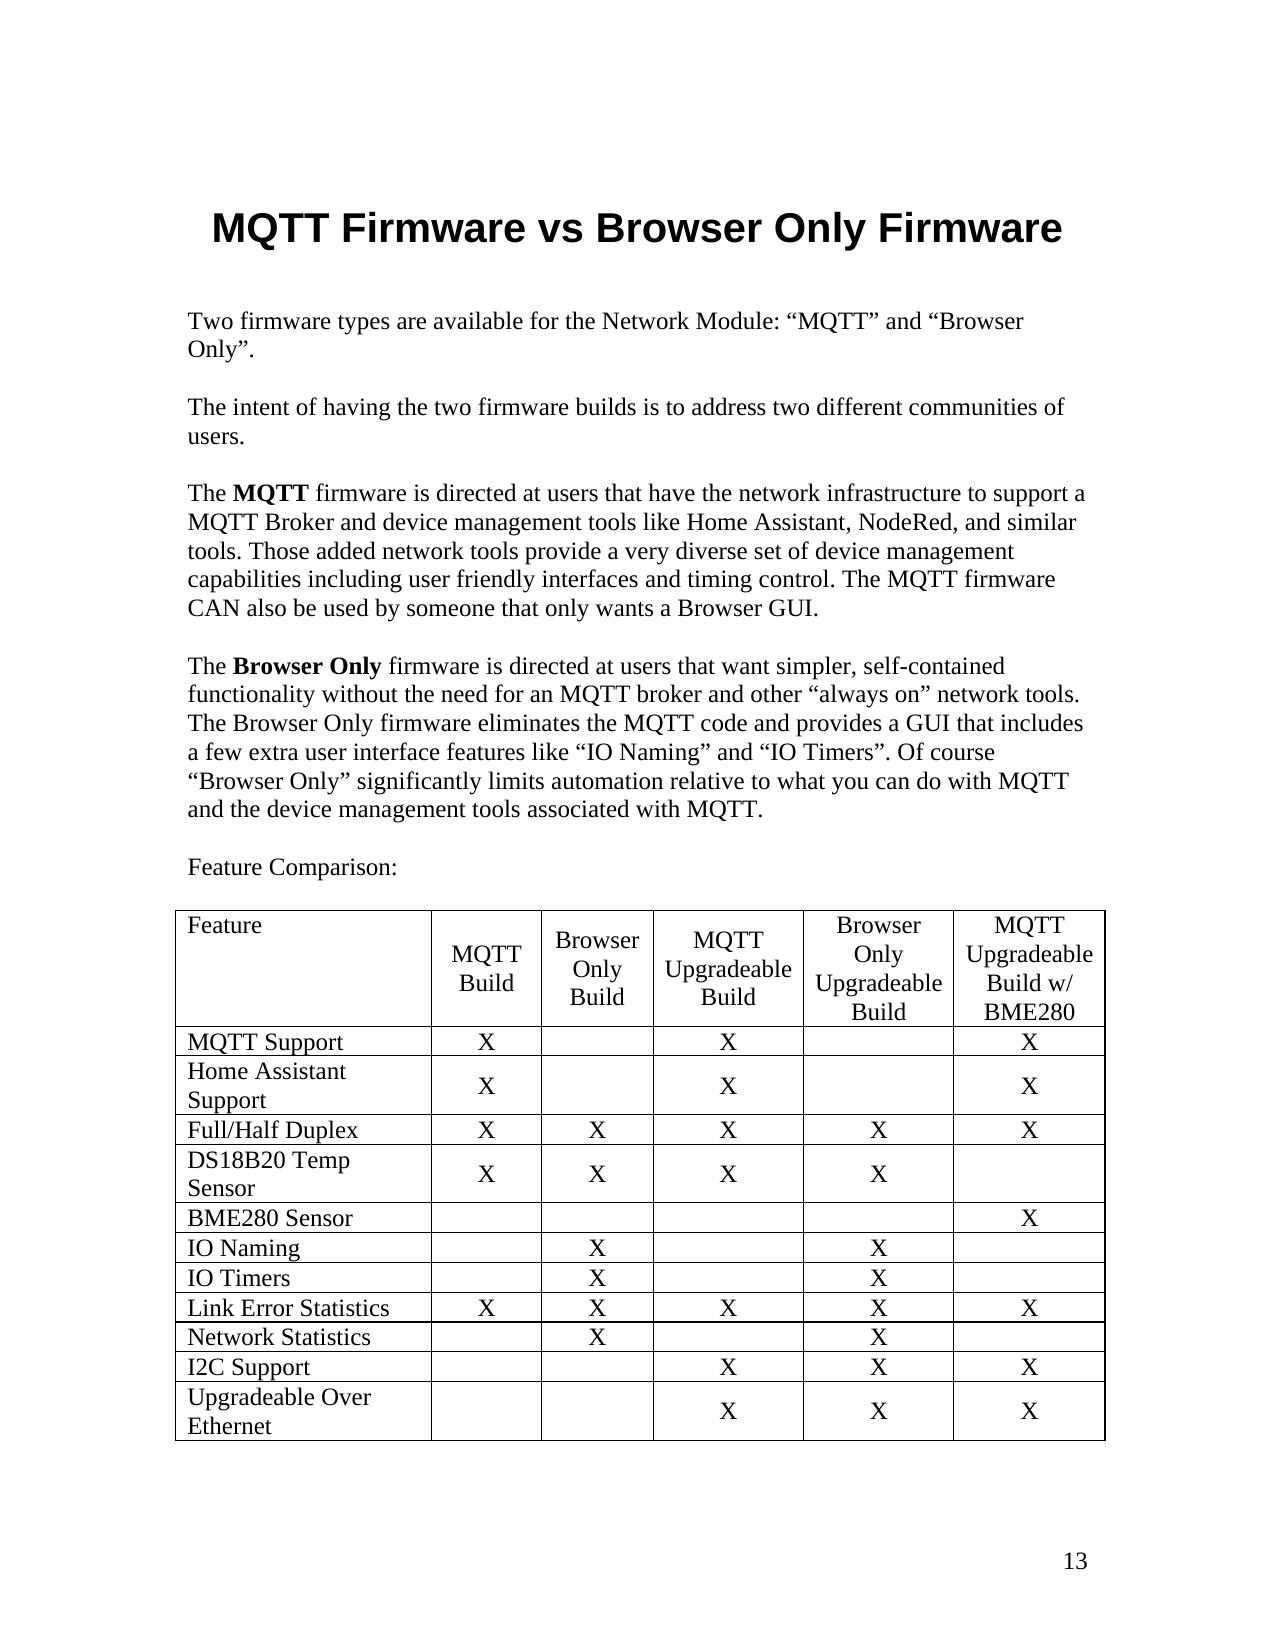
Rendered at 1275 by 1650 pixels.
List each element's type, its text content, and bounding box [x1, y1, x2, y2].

text The Browser Only firmware is directed at users that want simpler, self-contained functionality without the need for an MQTT broker and other “always on” network tools. The Browser Only firmware eliminates the MQTT code and provides a GUI that includes a few extra user interface features like “IO Naming” and “IO Timers”. Of course “Browser Only” significantly limits automation relative to what you can do with MQTT and the device management tools associated with MQTT. [187, 651, 1087, 823]
table_cell X [954, 1203, 1104, 1232]
table_cell DS18B20 Temp Sensor [176, 1145, 431, 1202]
table_cell X [804, 1145, 953, 1202]
table_header MQTT Upgradeable Build [654, 911, 803, 1026]
table_cell I2C Support [176, 1352, 431, 1381]
table_cell IO Naming [176, 1233, 431, 1262]
subtitle MQTT Firmware vs Browser Only Firmware [187, 204, 1087, 252]
table_cell [542, 1056, 653, 1114]
table_cell [954, 1145, 1104, 1202]
table_cell X [432, 1293, 541, 1321]
table_cell X [654, 1293, 803, 1321]
table_cell [954, 1233, 1104, 1262]
table_cell X [954, 1382, 1104, 1439]
table_cell X [954, 1056, 1104, 1114]
table_cell BME280 Sensor [176, 1203, 431, 1232]
table_cell X [654, 1382, 803, 1439]
table_cell [432, 1263, 541, 1292]
table_cell [654, 1233, 803, 1262]
table_cell Upgradeable Over Ethernet [176, 1382, 431, 1439]
table_cell X [432, 1145, 541, 1202]
text Feature Comparison: [187, 852, 1087, 881]
table_cell [654, 1323, 803, 1351]
table_cell [542, 1382, 653, 1439]
table_cell [954, 1323, 1104, 1351]
table_cell X [542, 1323, 653, 1351]
table_cell [542, 1203, 653, 1232]
table_cell X [654, 1352, 803, 1381]
table_cell X [804, 1233, 953, 1262]
table_cell X [542, 1145, 653, 1202]
table_cell X [804, 1323, 953, 1351]
table_cell X [954, 1293, 1104, 1321]
table_cell X [432, 1027, 541, 1055]
table_cell X [542, 1263, 653, 1292]
table_cell [804, 1027, 953, 1055]
table_cell [432, 1323, 541, 1351]
table_cell [804, 1203, 953, 1232]
table_cell Home Assistant Support [176, 1056, 431, 1114]
table_cell X [432, 1056, 541, 1114]
table_cell X [804, 1352, 953, 1381]
table_header MQTT Build [432, 911, 541, 1026]
table_cell [542, 1352, 653, 1381]
table_cell X [432, 1115, 541, 1144]
text The intent of having the two firmware builds is to address two different communities of users. [187, 392, 1087, 449]
table_cell IO Timers [176, 1263, 431, 1292]
table_cell [432, 1203, 541, 1232]
table_cell [432, 1233, 541, 1262]
table_cell X [654, 1056, 803, 1114]
table_cell [542, 1027, 653, 1055]
table_cell [654, 1203, 803, 1232]
table_cell X [654, 1115, 803, 1144]
text The MQTT firmware is directed at users that have the network infrastructure to support a MQTT Broker and device management tools like Home Assistant, NodeRed, and similar tools. Those added network tools provide a very diverse set of device management capabilities including user friendly interfaces and timing control. The MQTT firmware CAN also be used by someone that only wants a Browser GUI. [187, 478, 1087, 622]
table_cell X [954, 1027, 1104, 1055]
table_cell X [654, 1145, 803, 1202]
table_header Browser Only Upgradeable Build [804, 911, 953, 1026]
table_cell [432, 1352, 541, 1381]
table_cell X [954, 1115, 1104, 1144]
table_cell X [542, 1293, 653, 1321]
table_cell X [542, 1115, 653, 1144]
table_cell [804, 1056, 953, 1114]
table_cell Link Error Statistics [176, 1293, 431, 1321]
table_cell X [804, 1263, 953, 1292]
text Two firmware types are available for the Network Module: “MQTT” and “Browser Only”. [187, 306, 1087, 363]
table_cell X [654, 1027, 803, 1055]
table_cell [432, 1382, 541, 1439]
table_cell [654, 1263, 803, 1292]
table_cell Network Statistics [176, 1323, 431, 1351]
table_header MQTT Upgradeable Build w/ BME280 [954, 911, 1104, 1026]
table_header Browser Only Build [542, 911, 653, 1026]
table_cell X [542, 1233, 653, 1262]
table_cell Full/Half Duplex [176, 1115, 431, 1144]
table_cell X [804, 1115, 953, 1144]
table_cell X [954, 1352, 1104, 1381]
table_cell MQTT Support [176, 1027, 431, 1055]
table_cell [954, 1263, 1104, 1292]
table_header Feature [176, 911, 431, 1026]
table_cell X [804, 1382, 953, 1439]
table_cell X [804, 1293, 953, 1321]
